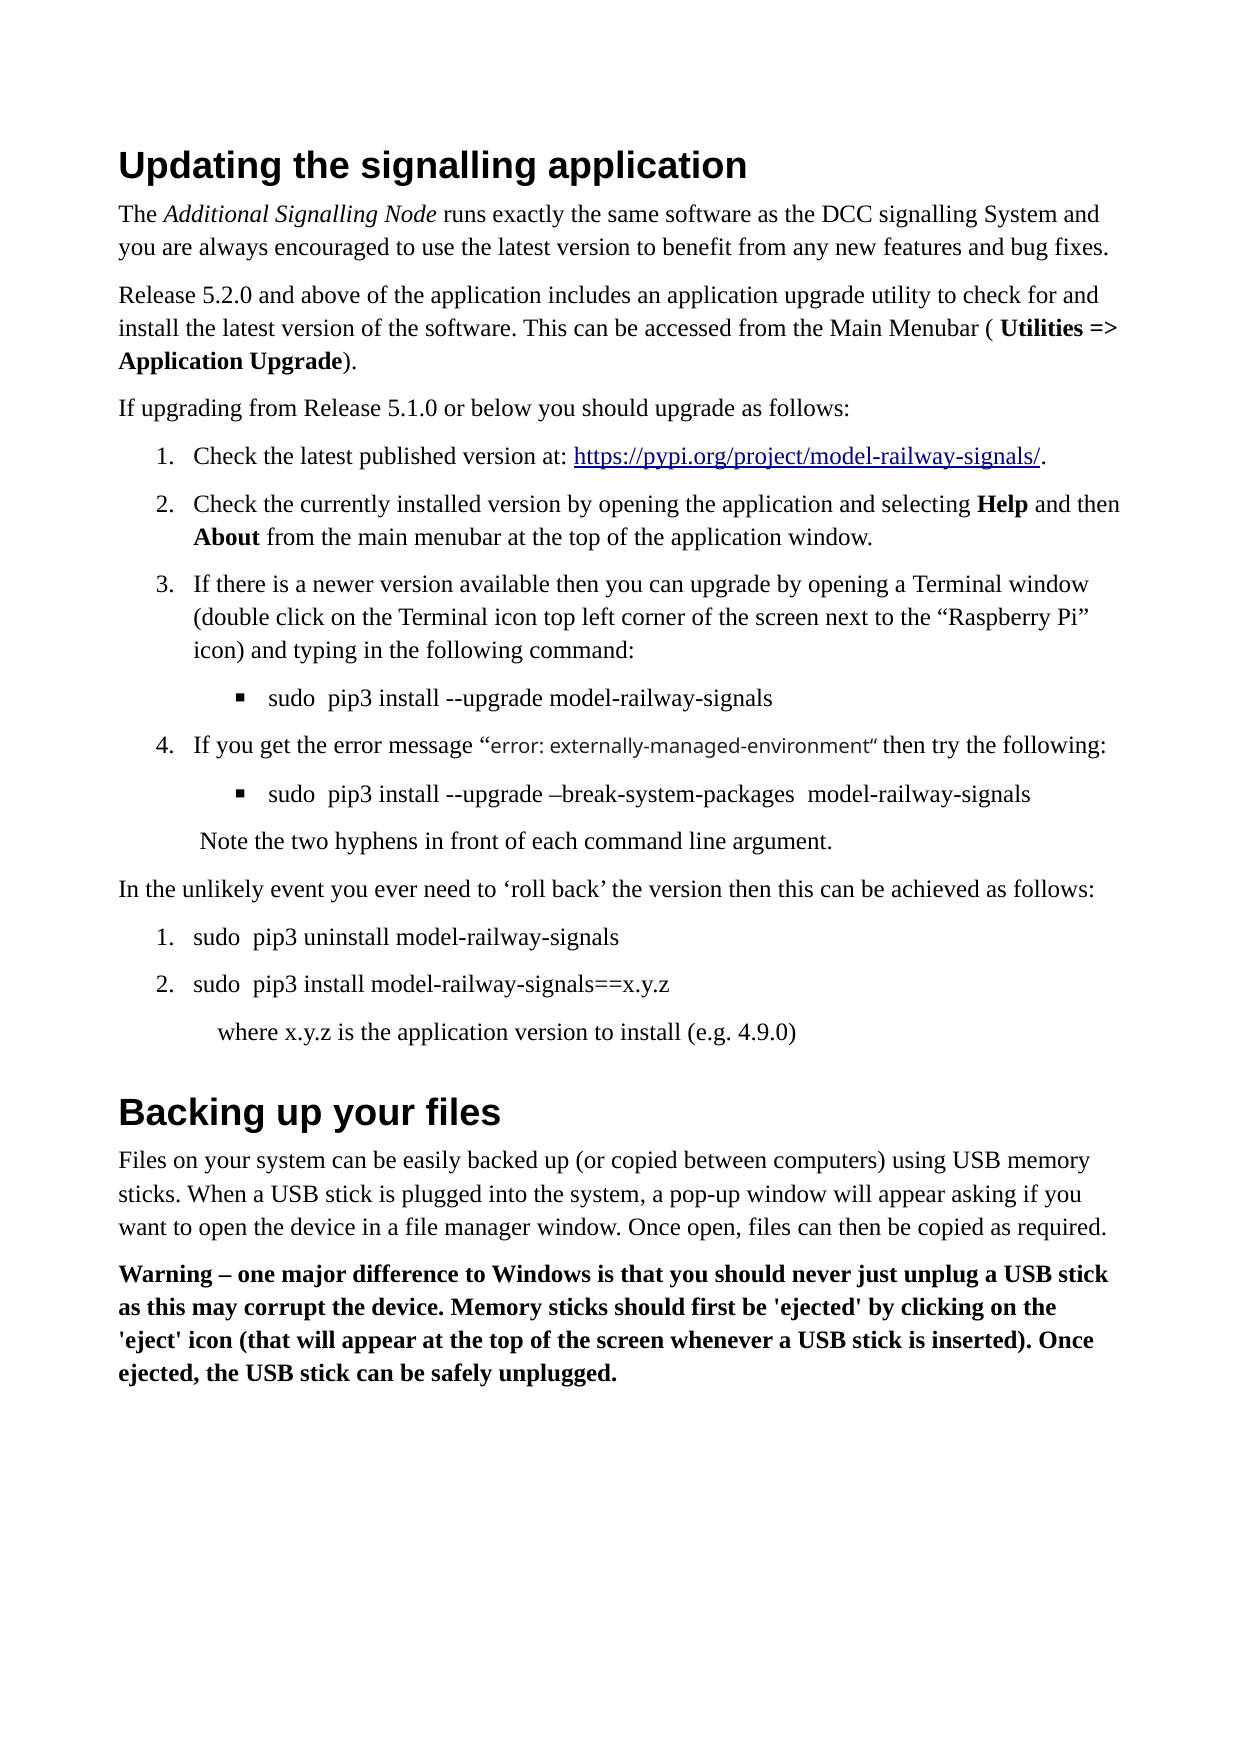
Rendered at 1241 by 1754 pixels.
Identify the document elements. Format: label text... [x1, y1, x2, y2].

list If there is a newer version available then you can upgrade by opening a Terminal window (double click on the Terminal icon top left corner of the screen next to the “Raspberry Pi” icon) and typing in the following command: [156, 569, 1122, 664]
text In the unlikely event you ever need to ‘roll back’ the version then this can be achieved as follows: [118, 874, 1122, 903]
text where x.y.z is the application version to install (e.g. 4.9.0) [118, 1017, 1122, 1046]
list sudo pip3 uninstall model-railway-signals [156, 922, 1122, 950]
text Files on your system can be easily backed up (or copied between computers) using USB memory sticks. When a USB stick is plugged into the system, a pop-up window will appear asking if you want to open the device in a file manager window. Once open, files can then be copied as required. [118, 1146, 1122, 1240]
list Check the latest published version at: https://pypi.org/project/model-railway-signals/. [156, 441, 1122, 470]
subtitle Backing up your files [118, 1089, 1122, 1133]
text Release 5.2.0 and above of the application includes an application upgrade utility to check for and install the latest version of the software. This can be accessed from the Main Menubar ( Utilities => Application Upgrade). [118, 280, 1122, 375]
list Check the currently installed version by opening the application and selecting Help and then About from the main menubar at the top of the application window. [156, 489, 1122, 551]
list Note the two hyphens in front of each command line argument. [118, 826, 1122, 855]
list sudo pip3 install model-railway-signals==x.y.z [156, 969, 1122, 998]
list If you get the error message “error: externally-managed-environment“ then try the following: [156, 731, 1122, 760]
list sudo pip3 install --upgrade –break-system-packages model-railway-signals [231, 779, 1122, 808]
text The Additional Signalling Node runs exactly the same software as the DCC signalling System and you are always encouraged to use the latest version to benefit from any new features and bug fixes. [118, 199, 1122, 261]
list sudo pip3 install --upgrade model-railway-signals [231, 683, 1122, 712]
subtitle Updating the signalling application [118, 143, 1122, 187]
text If upgrading from Release 5.1.0 or below you should upgrade as follows: [118, 393, 1122, 422]
text Warning – one major difference to Windows is that you should never just unplug a USB stick as this may corrupt the device. Memory sticks should first be 'ejected' by clicking on the 'eject' icon (that will appear at the top of the screen whenever a USB stick is inserted). Once ejected, the USB stick can be safely unplugged. [118, 1259, 1122, 1387]
